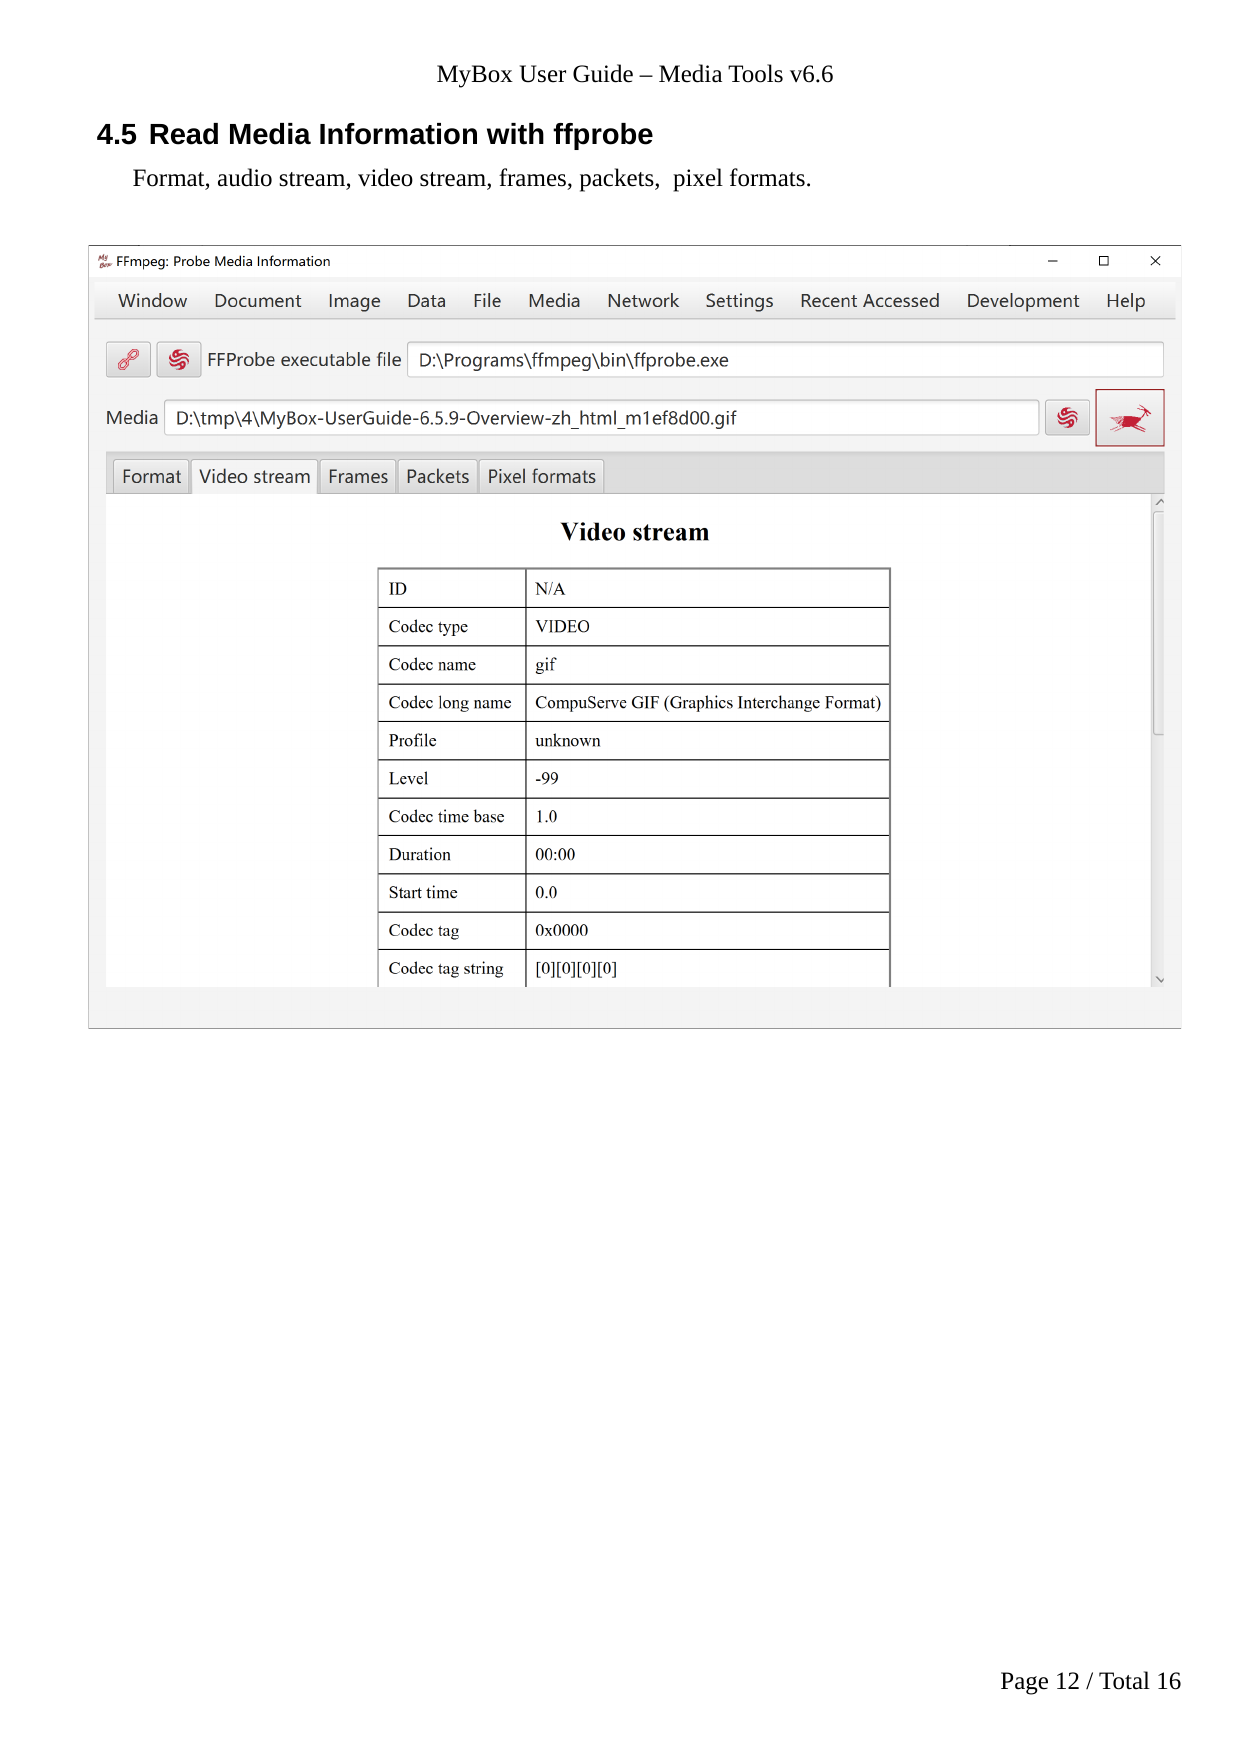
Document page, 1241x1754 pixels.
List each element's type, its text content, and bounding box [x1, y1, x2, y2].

picture [88, 245, 1182, 1029]
text Format, audio stream, video stream, frames, packets, pixel formats. [88, 163, 1181, 192]
subtitle Read Media Information with ffprobe [88, 117, 1181, 151]
